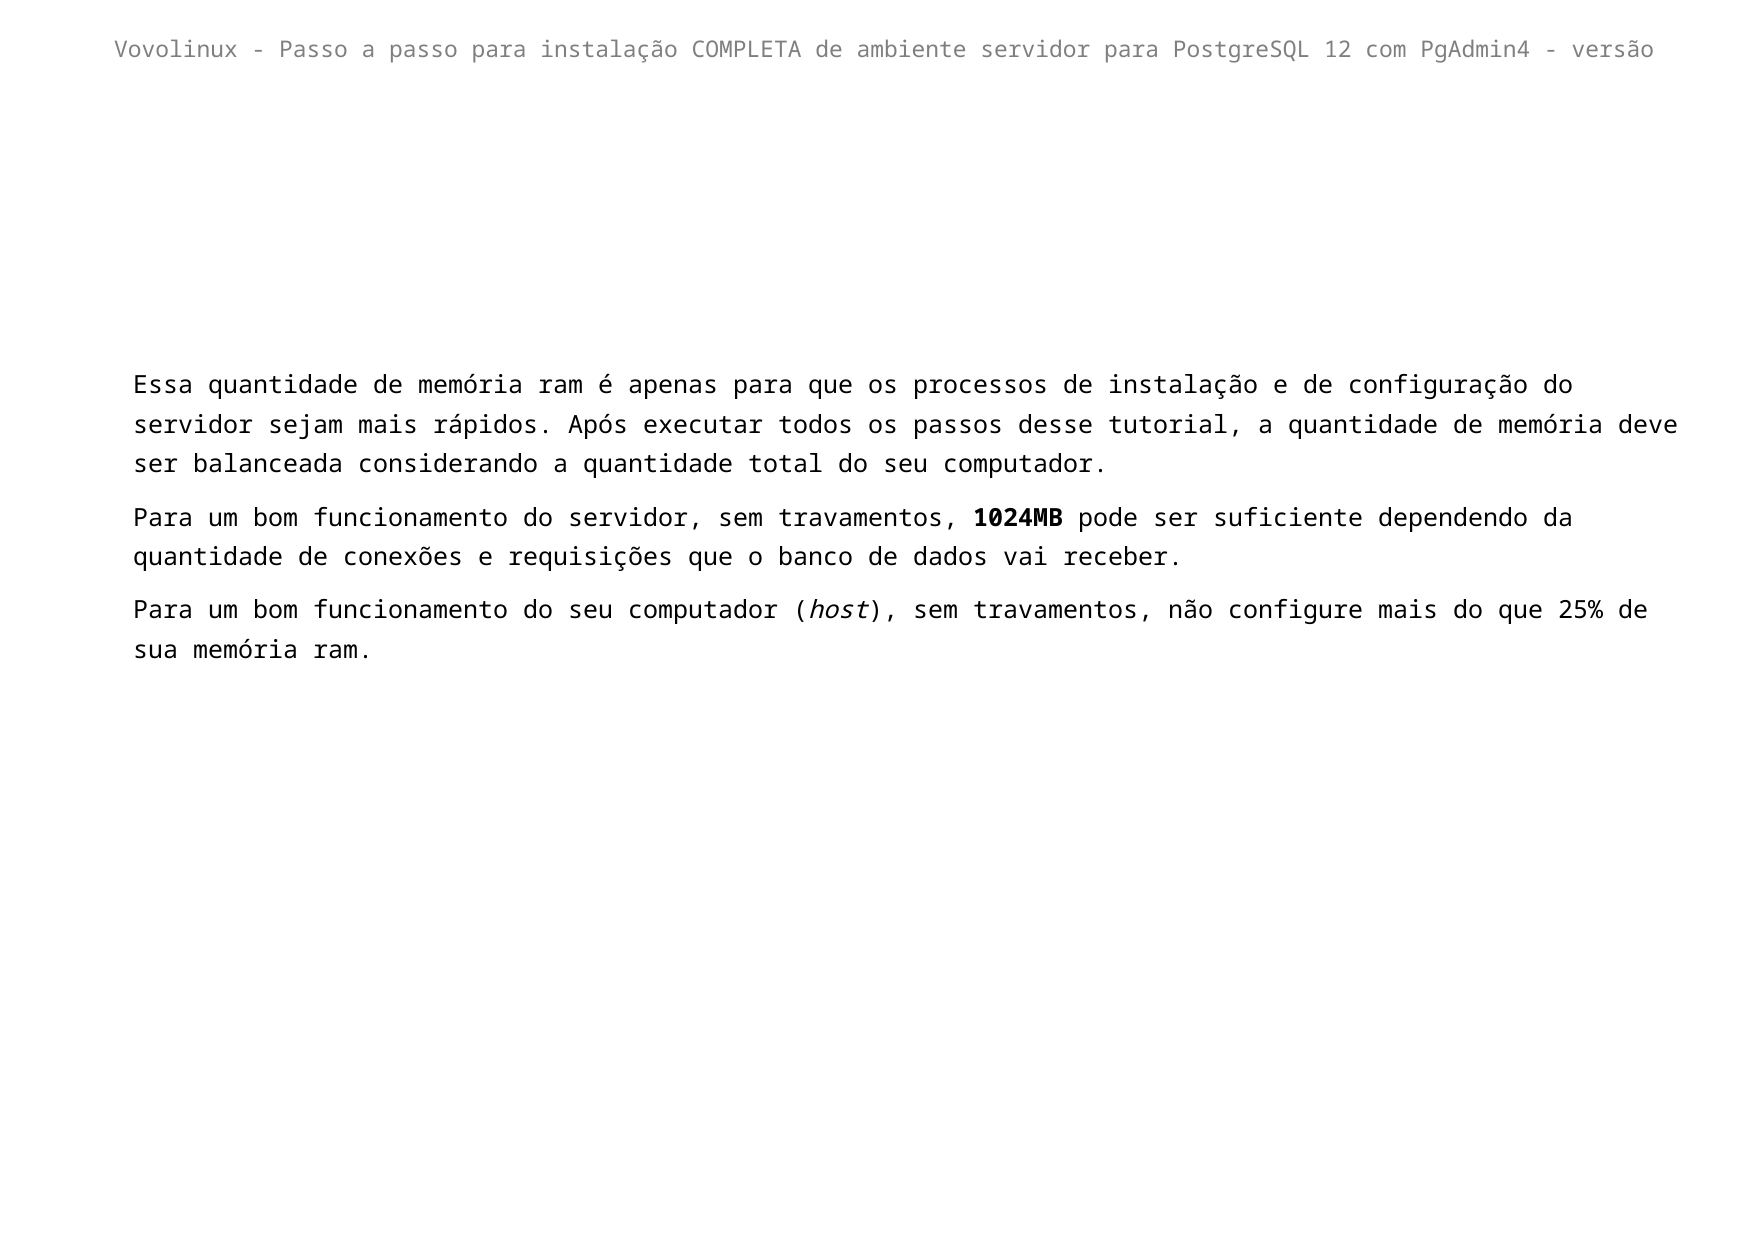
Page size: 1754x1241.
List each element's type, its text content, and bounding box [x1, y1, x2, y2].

text Para um bom funcionamento do servidor, sem travamentos, 1024MB pode ser suficiente dependendo da quantidade de conexões e requisições que o banco de dados vai receber. [133, 499, 1695, 572]
text Essa quantidade de memória ram é apenas para que os processos de instalação e de configuração do servidor sejam mais rápidos. Após executar todos os passos desse tutorial, a quantidade de memória deve ser balanceada considerando a quantidade total do seu computador. [133, 367, 1695, 479]
text Para um bom funcionamento do seu computador (host), sem travamentos, não configure mais do que 25% de sua memória ram. [133, 592, 1695, 665]
